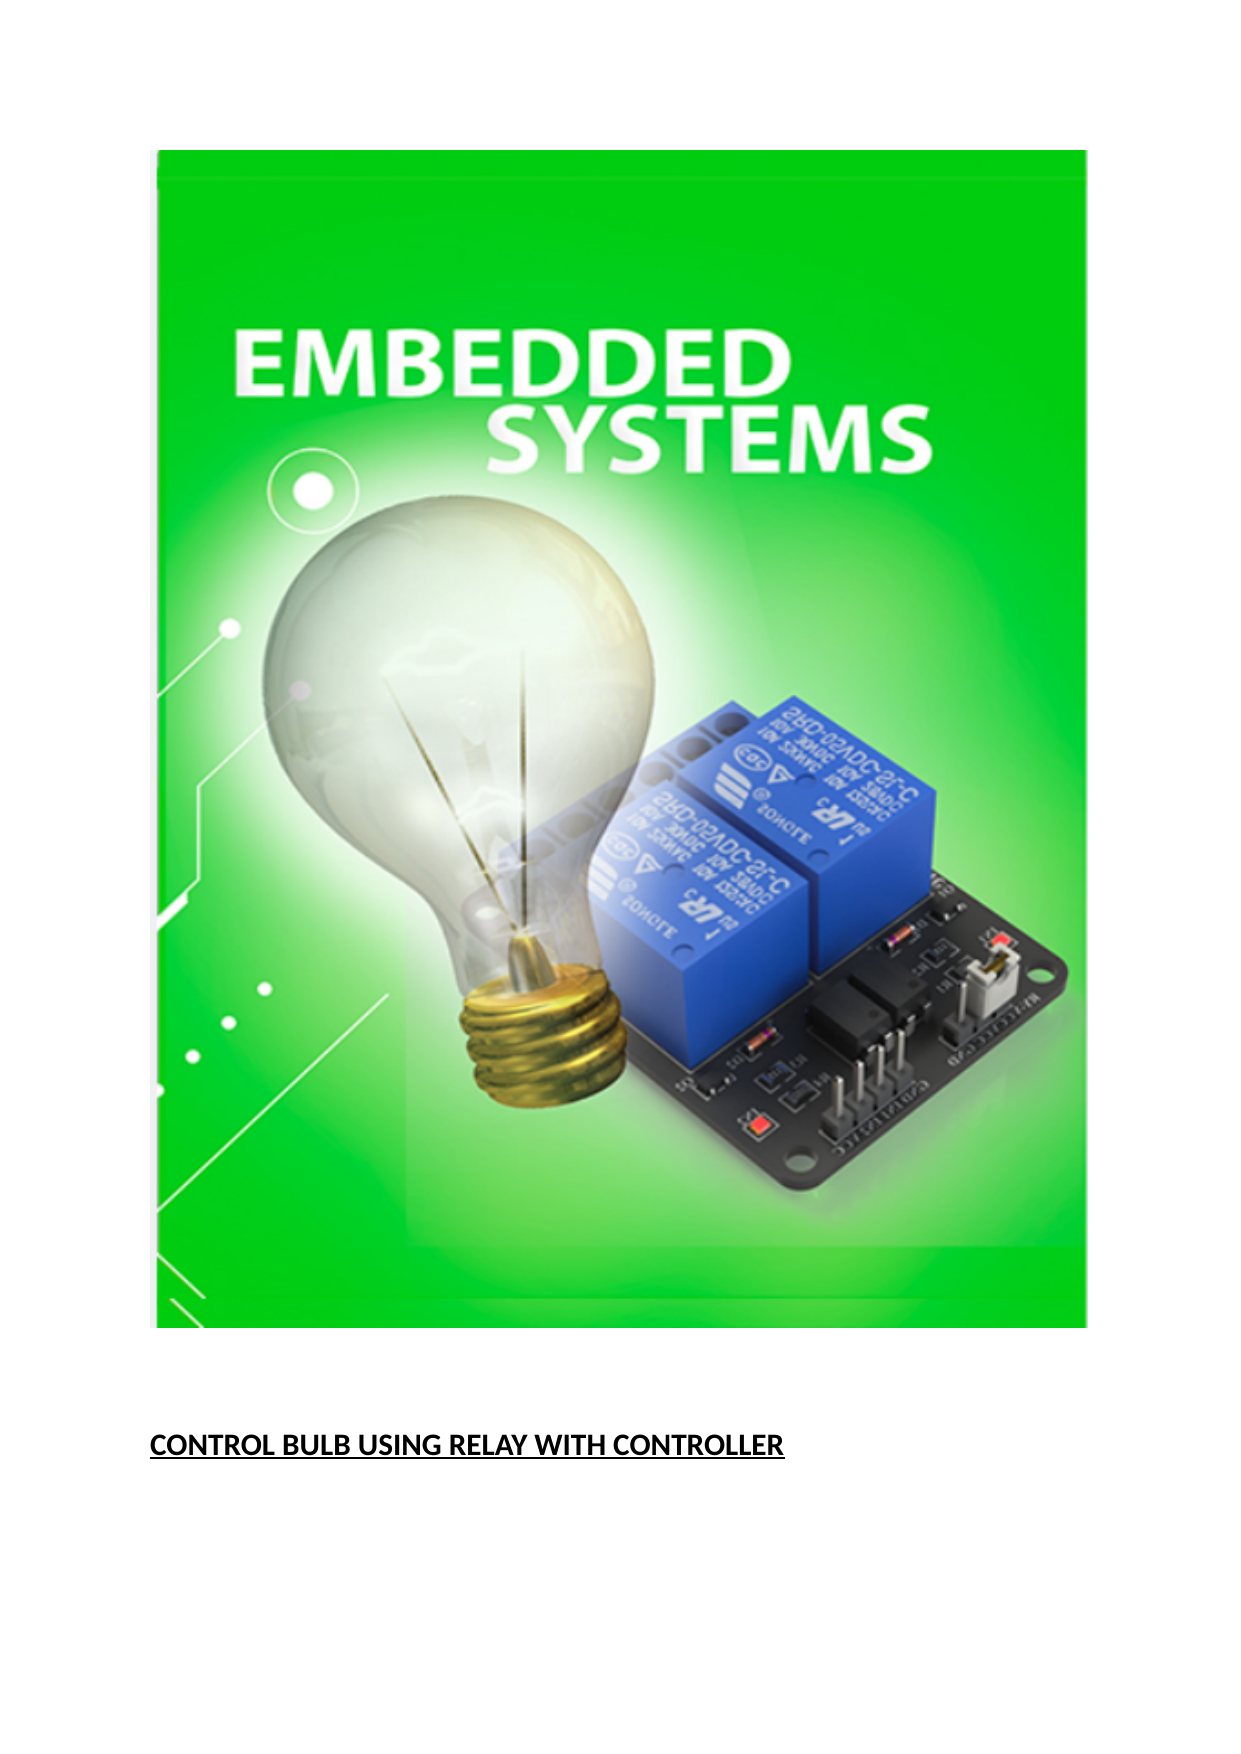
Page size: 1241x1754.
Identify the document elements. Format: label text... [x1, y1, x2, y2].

text CONTROL BULB USING RELAY WITH CONTROLLER [150, 150, 1090, 1463]
picture [150, 150, 1088, 1328]
